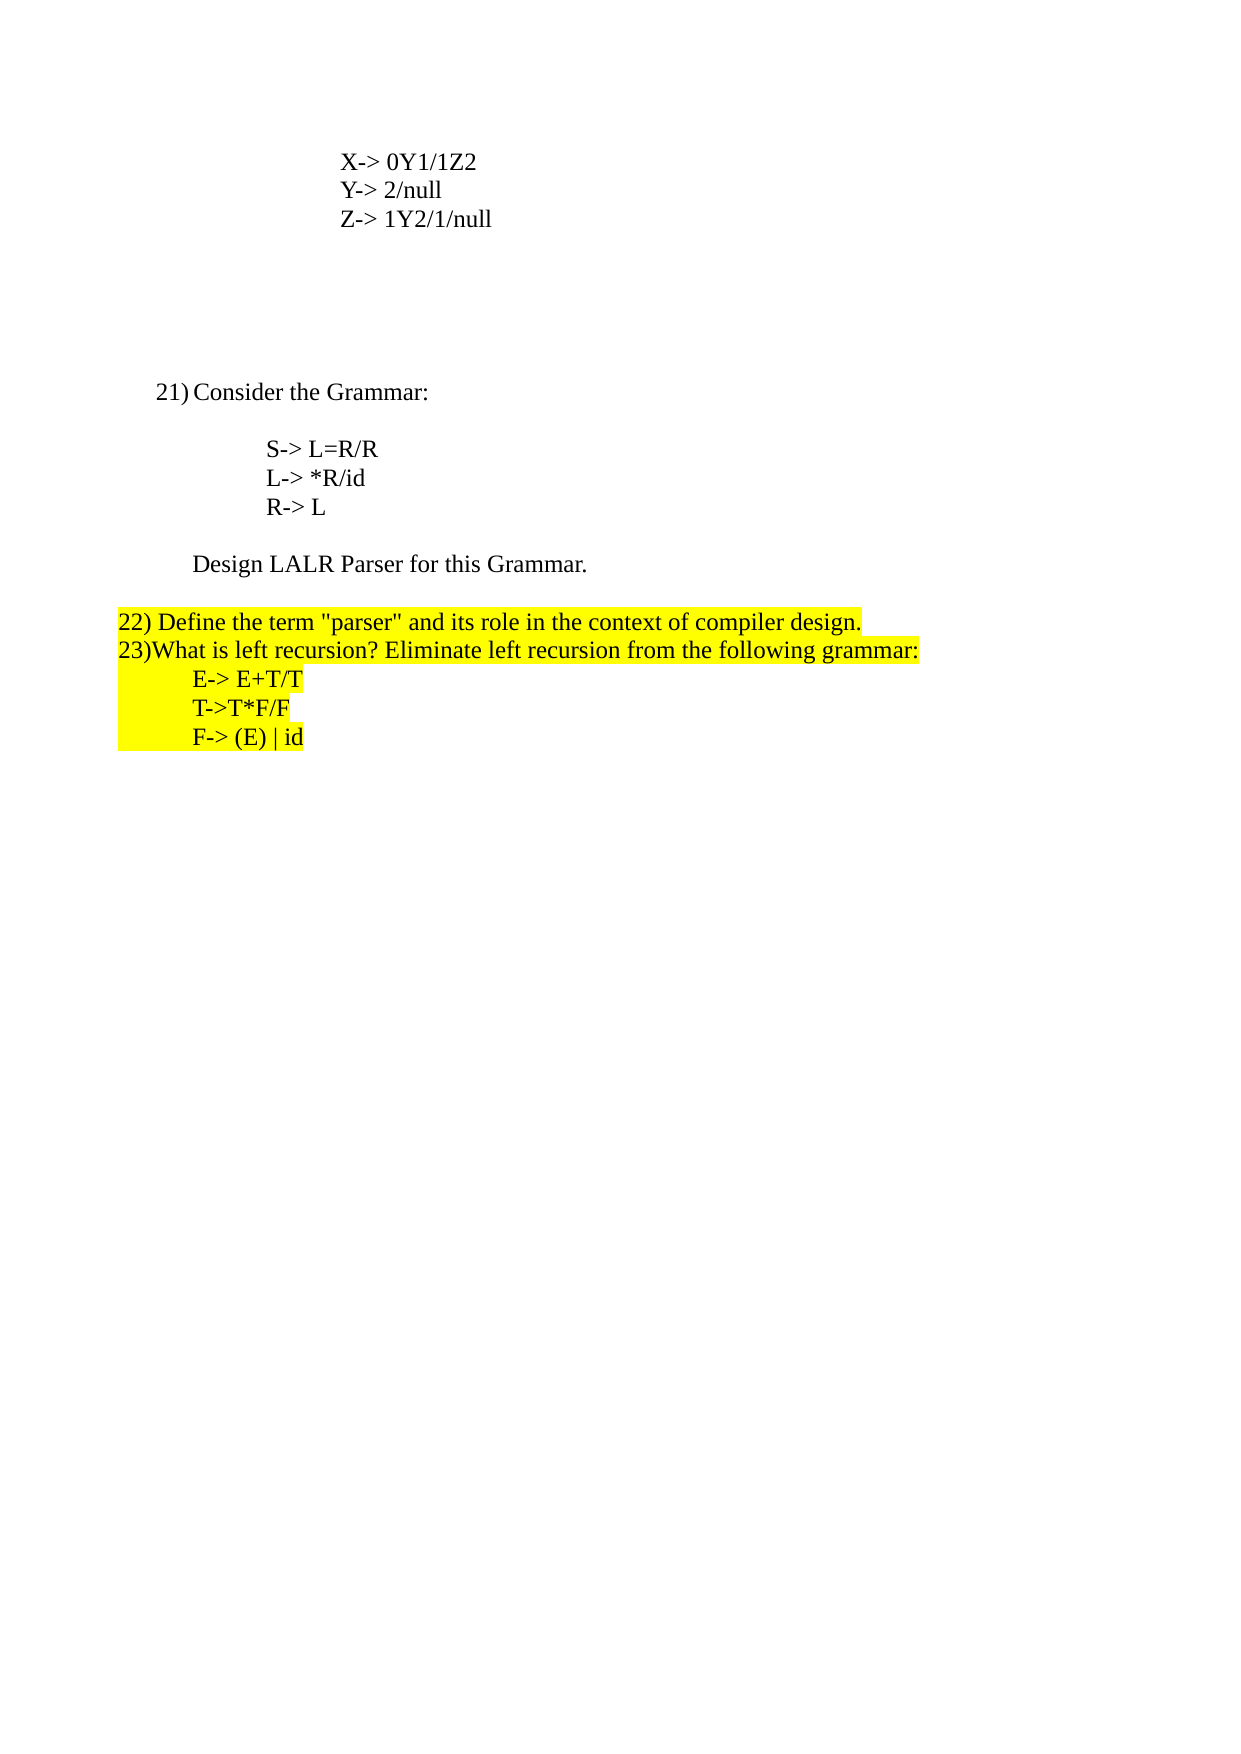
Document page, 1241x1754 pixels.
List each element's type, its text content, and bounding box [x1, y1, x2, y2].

text 22) Define the term "parser" and its role in the context of compiler design. [118, 607, 1122, 636]
text F-> (E) | id [118, 722, 1122, 751]
text T->T*F/F [118, 693, 1122, 722]
list Consider the Grammar: [156, 377, 1122, 406]
text S-> L=R/R [118, 434, 1122, 463]
text L-> *R/id [118, 463, 1122, 492]
text E-> E+T/T [118, 664, 1122, 693]
text Z-> 1Y2/1/null [118, 204, 1122, 233]
text R-> L [118, 492, 1122, 521]
text 23)What is left recursion? Eliminate left recursion from the following grammar: [118, 636, 1122, 664]
text Y-> 2/null [118, 176, 1122, 204]
text X-> 0Y1/1Z2 [118, 147, 1122, 176]
text Design LALR Parser for this Grammar. [118, 549, 1122, 578]
